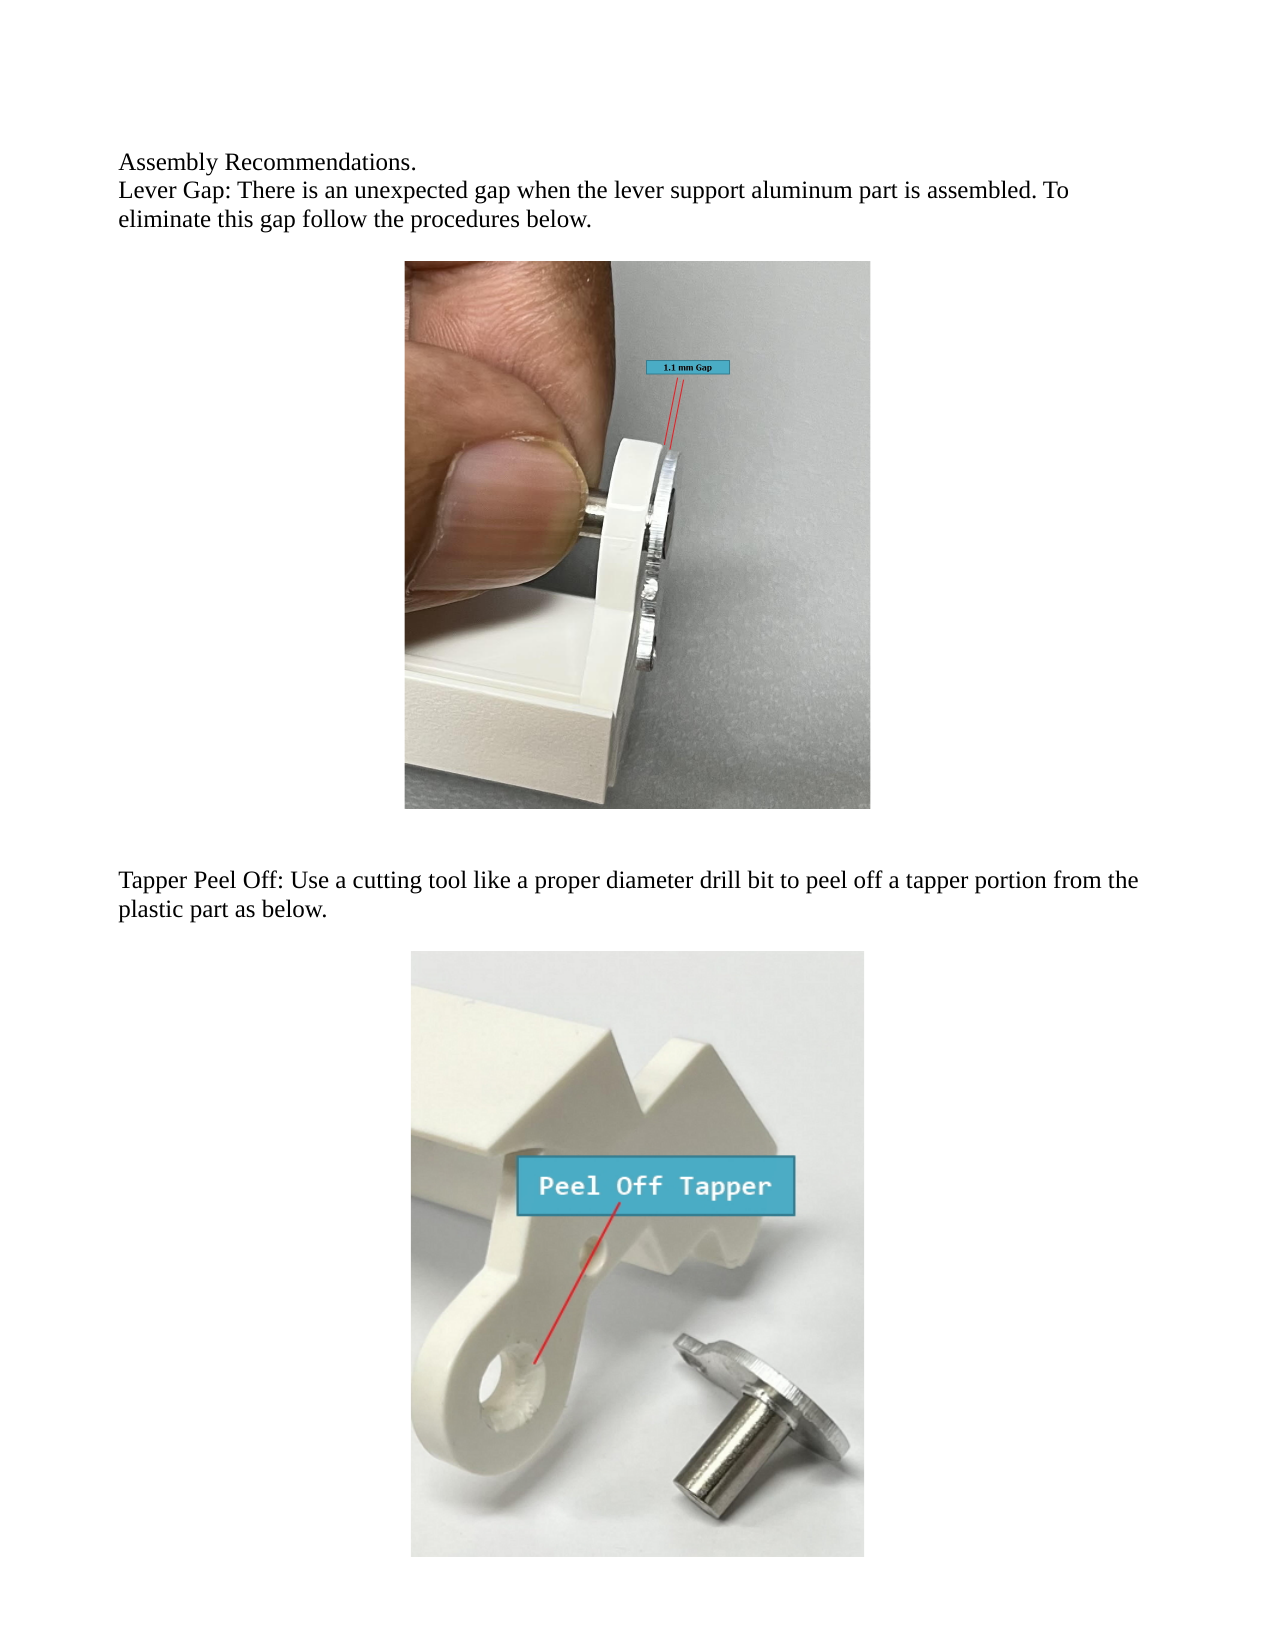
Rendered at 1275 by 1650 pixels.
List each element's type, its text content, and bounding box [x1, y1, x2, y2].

text Lever Gap: There is an unexpected gap when the lever support aluminum part is assembled. To eliminate this gap follow the procedures below. [118, 176, 1157, 233]
text Assembly Recommendations. [118, 147, 1157, 176]
picture [404, 261, 871, 809]
text Tapper Peel Off: Use a cutting tool like a proper diameter drill bit to peel off a tapper portion from the plastic part as below. [118, 866, 1157, 923]
picture [410, 951, 865, 1557]
